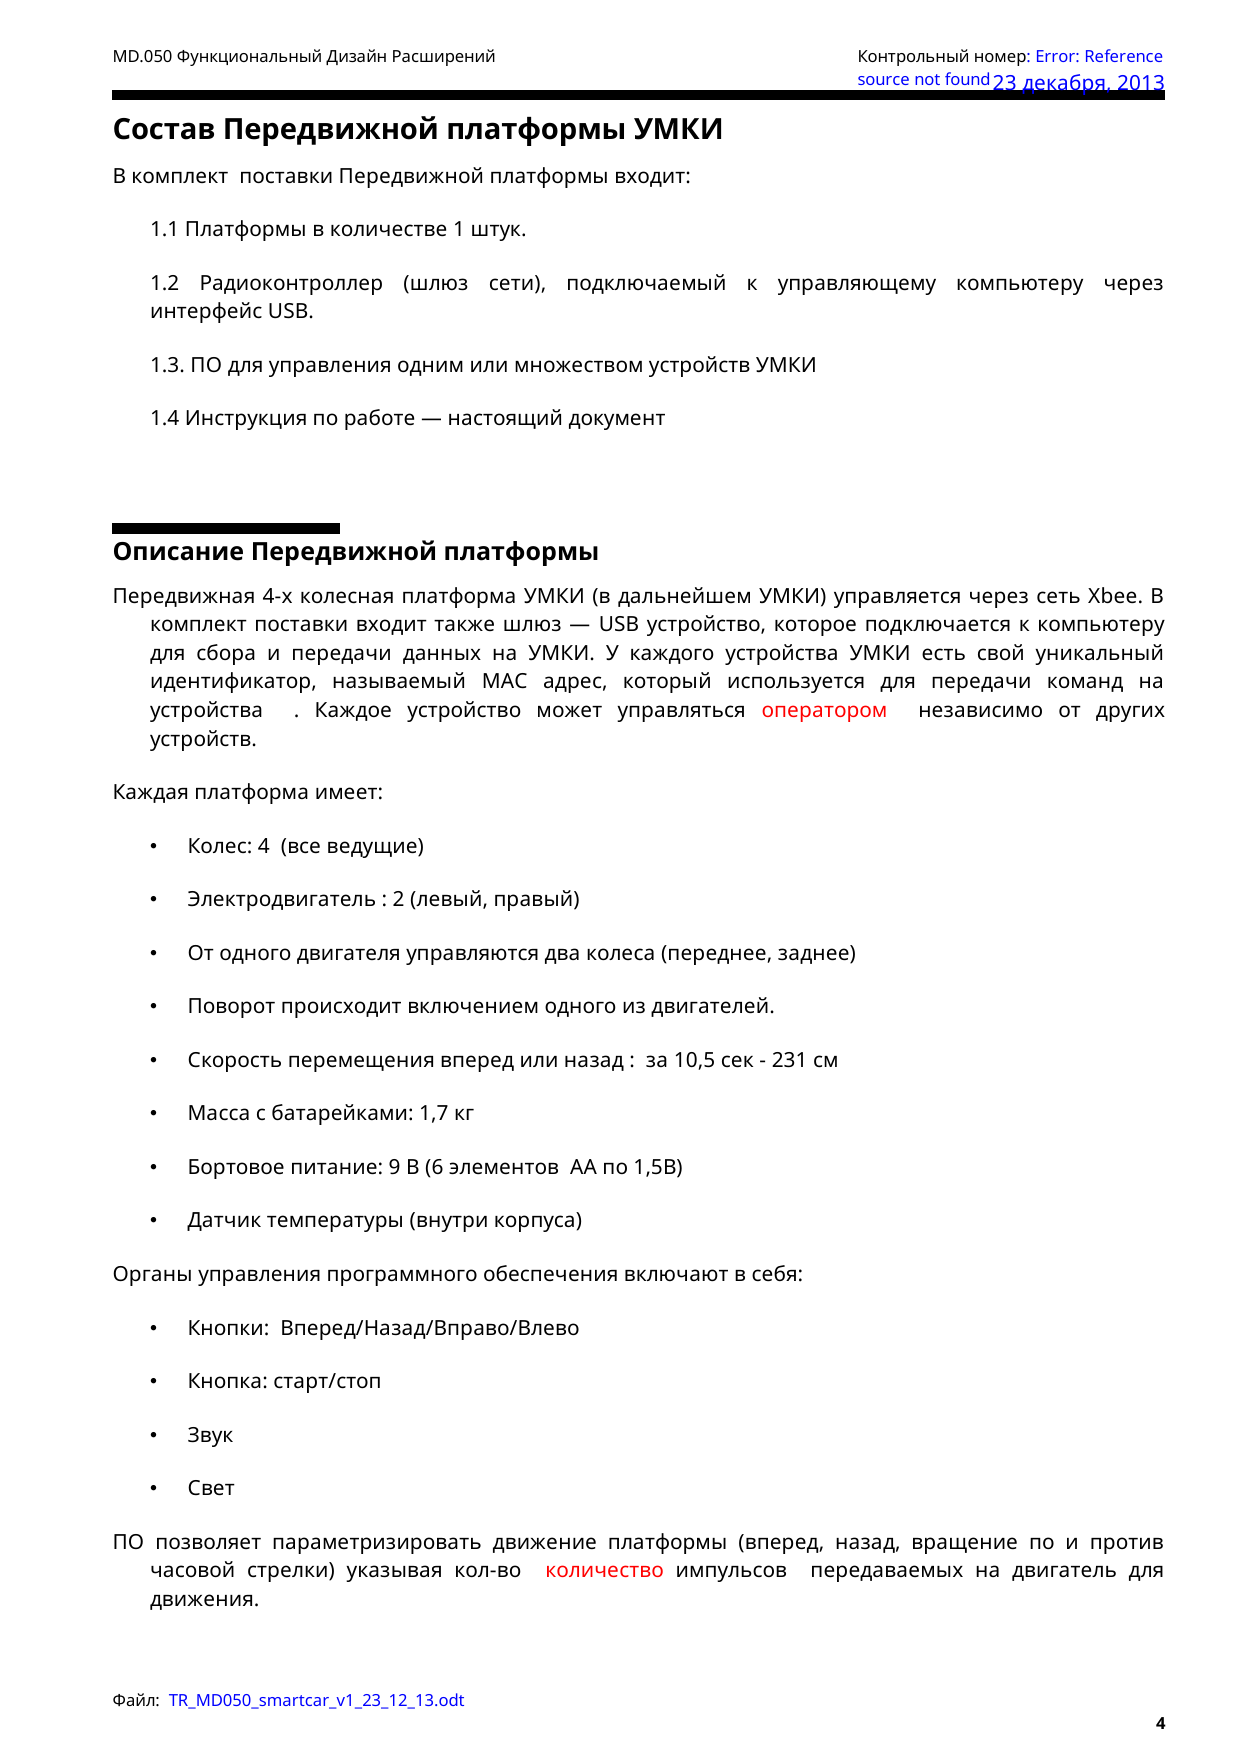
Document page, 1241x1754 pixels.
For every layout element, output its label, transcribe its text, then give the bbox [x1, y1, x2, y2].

text Органы управления программного обеспечения включают в себя: [112, 1259, 1165, 1287]
list Свет [150, 1473, 1165, 1502]
list Масса с батарейками: 1,7 кг [150, 1098, 1165, 1127]
list 1.4 Инструкция по работе — настоящий документ [112, 403, 1165, 432]
list Электродвигатель : 2 (левый, правый) [150, 884, 1165, 913]
subtitle Описание Передвижной платформы [112, 534, 1165, 568]
list Колес: 4 (все ведущие) [150, 831, 1165, 859]
list Кнопка: старт/стоп [150, 1366, 1165, 1394]
list Поворот происходит включением одного из двигателей. [150, 991, 1165, 1020]
list 1.2 Радиоконтроллер (шлюз сети), подключаемый к управляющему компьютеру через интерфейс USB. [112, 268, 1165, 325]
text ПО позволяет параметризировать движение платформы (вперед, назад, вращение по и против часовой стрелки) указывая кол-во количество импульсов передаваемых на двигатель для движения. [112, 1527, 1165, 1612]
text Передвижная 4-х колесная платформа УМКИ (в дальнейшем УМКИ) управляется через сеть Xbee. В комплект поставки входит также шлюз — USB устройство, которое подключается к компьютеру для сбора и передачи данных на УМКИ. У каждого устройства УМКИ есть свой уникальный идентификатор, называемый MAC адрес, который используется для передачи команд на устройства . Каждое устройство может управляться оператором независимо от других устройств. [112, 581, 1165, 752]
list От одного двигателя управляются два колеса (переднее, заднее) [150, 938, 1165, 966]
list Кнопки: Вперед/Назад/Вправо/Влево [150, 1312, 1165, 1341]
text Каждая платформа имеет: [112, 777, 1165, 806]
list Датчик температуры (внутри корпуса) [150, 1205, 1165, 1234]
text В комплект поставки Передвижной платформы входит: [112, 161, 1165, 189]
list Бортовое питание: 9 В (6 элементов AA по 1,5В) [150, 1152, 1165, 1180]
subtitle Состав Передвижной платформы УМКИ [112, 100, 1165, 148]
list 1.1 Платформы в количестве 1 штук. [112, 214, 1165, 243]
list 1.3. ПО для управления одним или множеством устройств УМКИ [112, 350, 1165, 378]
list Скорость перемещения вперед или назад : за 10,5 сек - 231 см [150, 1045, 1165, 1073]
list Звук [150, 1419, 1165, 1448]
